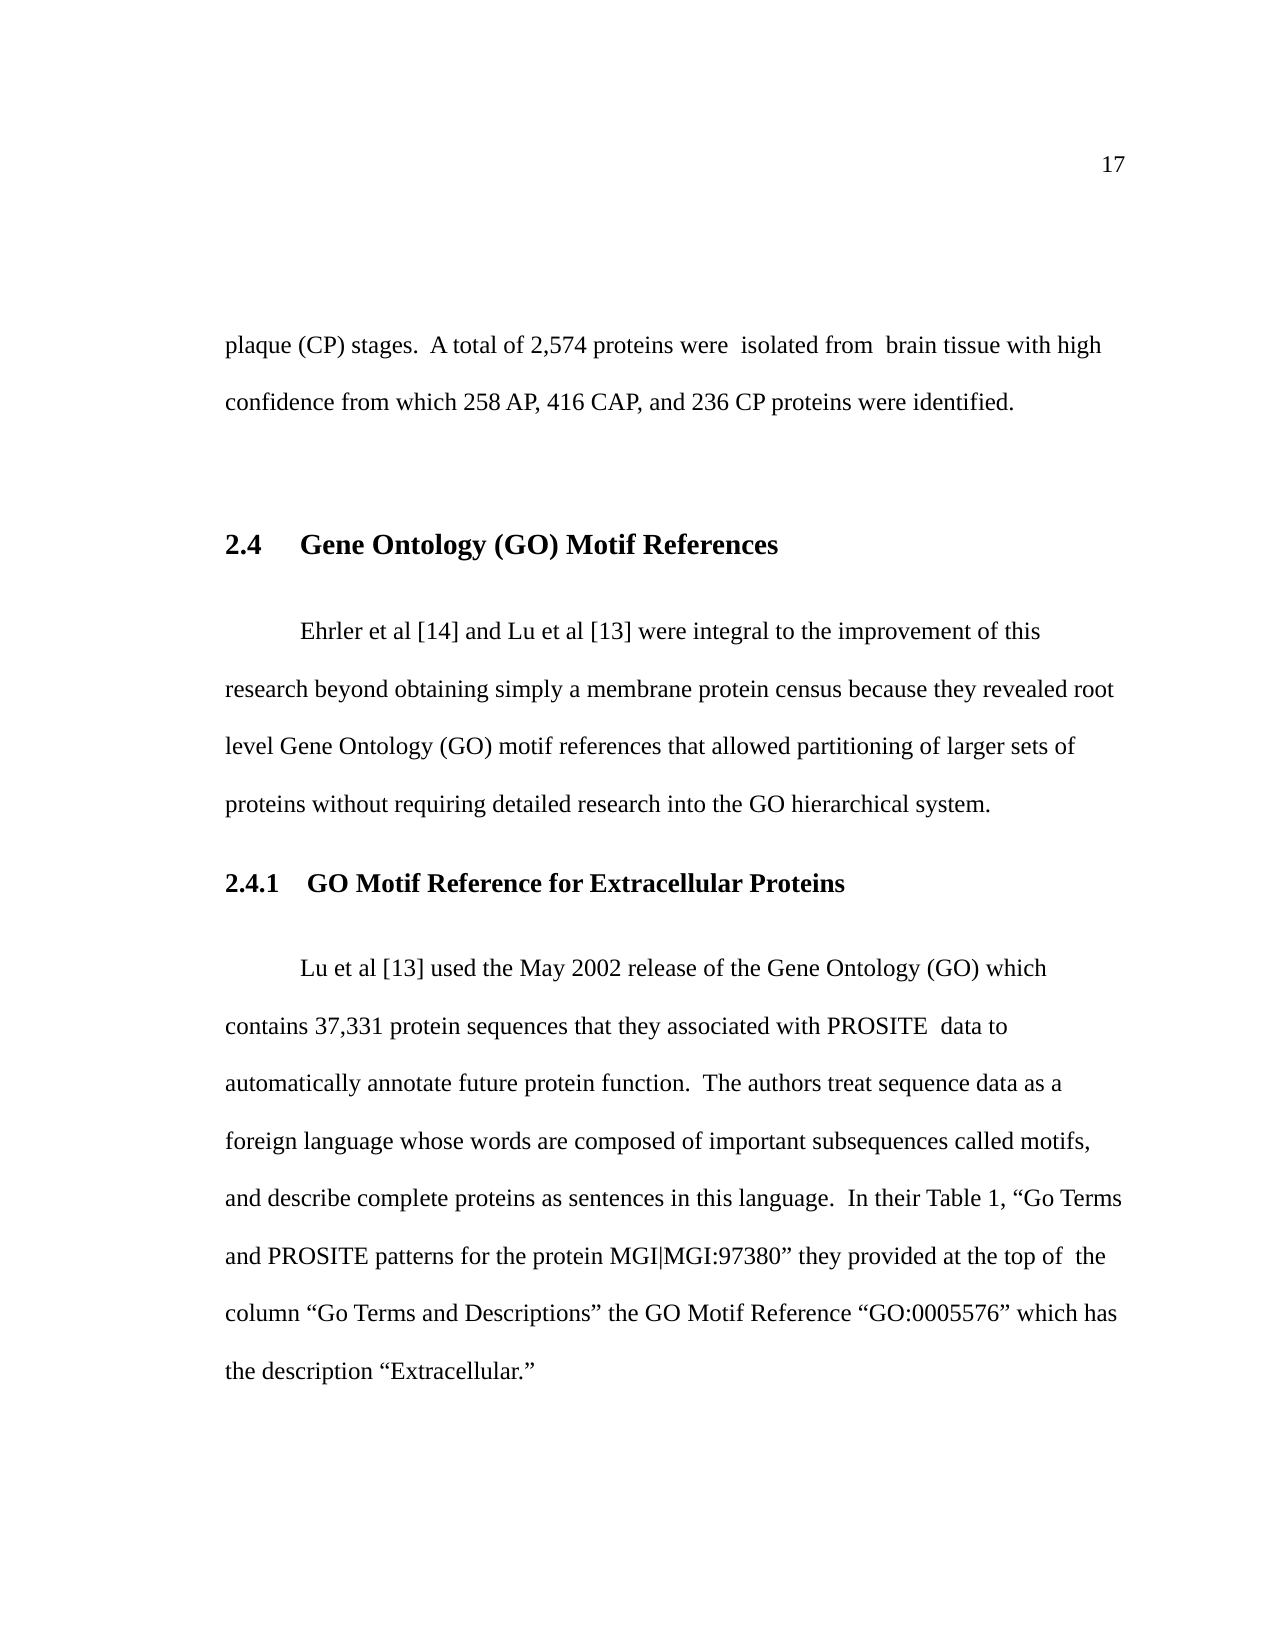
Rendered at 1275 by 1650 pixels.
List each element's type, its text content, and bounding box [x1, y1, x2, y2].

text Ehrler et al [14] and Lu et al [13] were integral to the improvement of this research beyond obtaining simply a membrane protein census because they revealed root level Gene Ontology (GO) motif references that allowed partitioning of larger sets of proteins without requiring detailed research into the GO hierarchical system. [225, 616, 1125, 817]
text plaque (CP) stages. A total of 2,574 proteins were isolated from brain tissue with high confidence from which 258 AP, 416 CAP, and 236 CP proteins were identified. [225, 330, 1125, 416]
subtitle Gene Ontology (GO) Motif References [225, 527, 1125, 561]
text Lu et al [13] used the May 2002 release of the Gene Ontology (GO) which contains 37,331 protein sequences that they associated with PROSITE data to automatically annotate future protein function. The authors treat sequence data as a foreign language whose words are composed of important subsequences called motifs, and describe complete proteins as sentences in this language. In their Table 1, “Go Terms and PROSITE patterns for the protein MGI|MGI:97380” they provided at the top of the column “Go Terms and Descriptions” the GO Motif Reference “GO:0005576” which has the description “Extracellular.” [225, 953, 1125, 1385]
subtitle GO Motif Reference for Extracellular Proteins [225, 867, 1125, 898]
